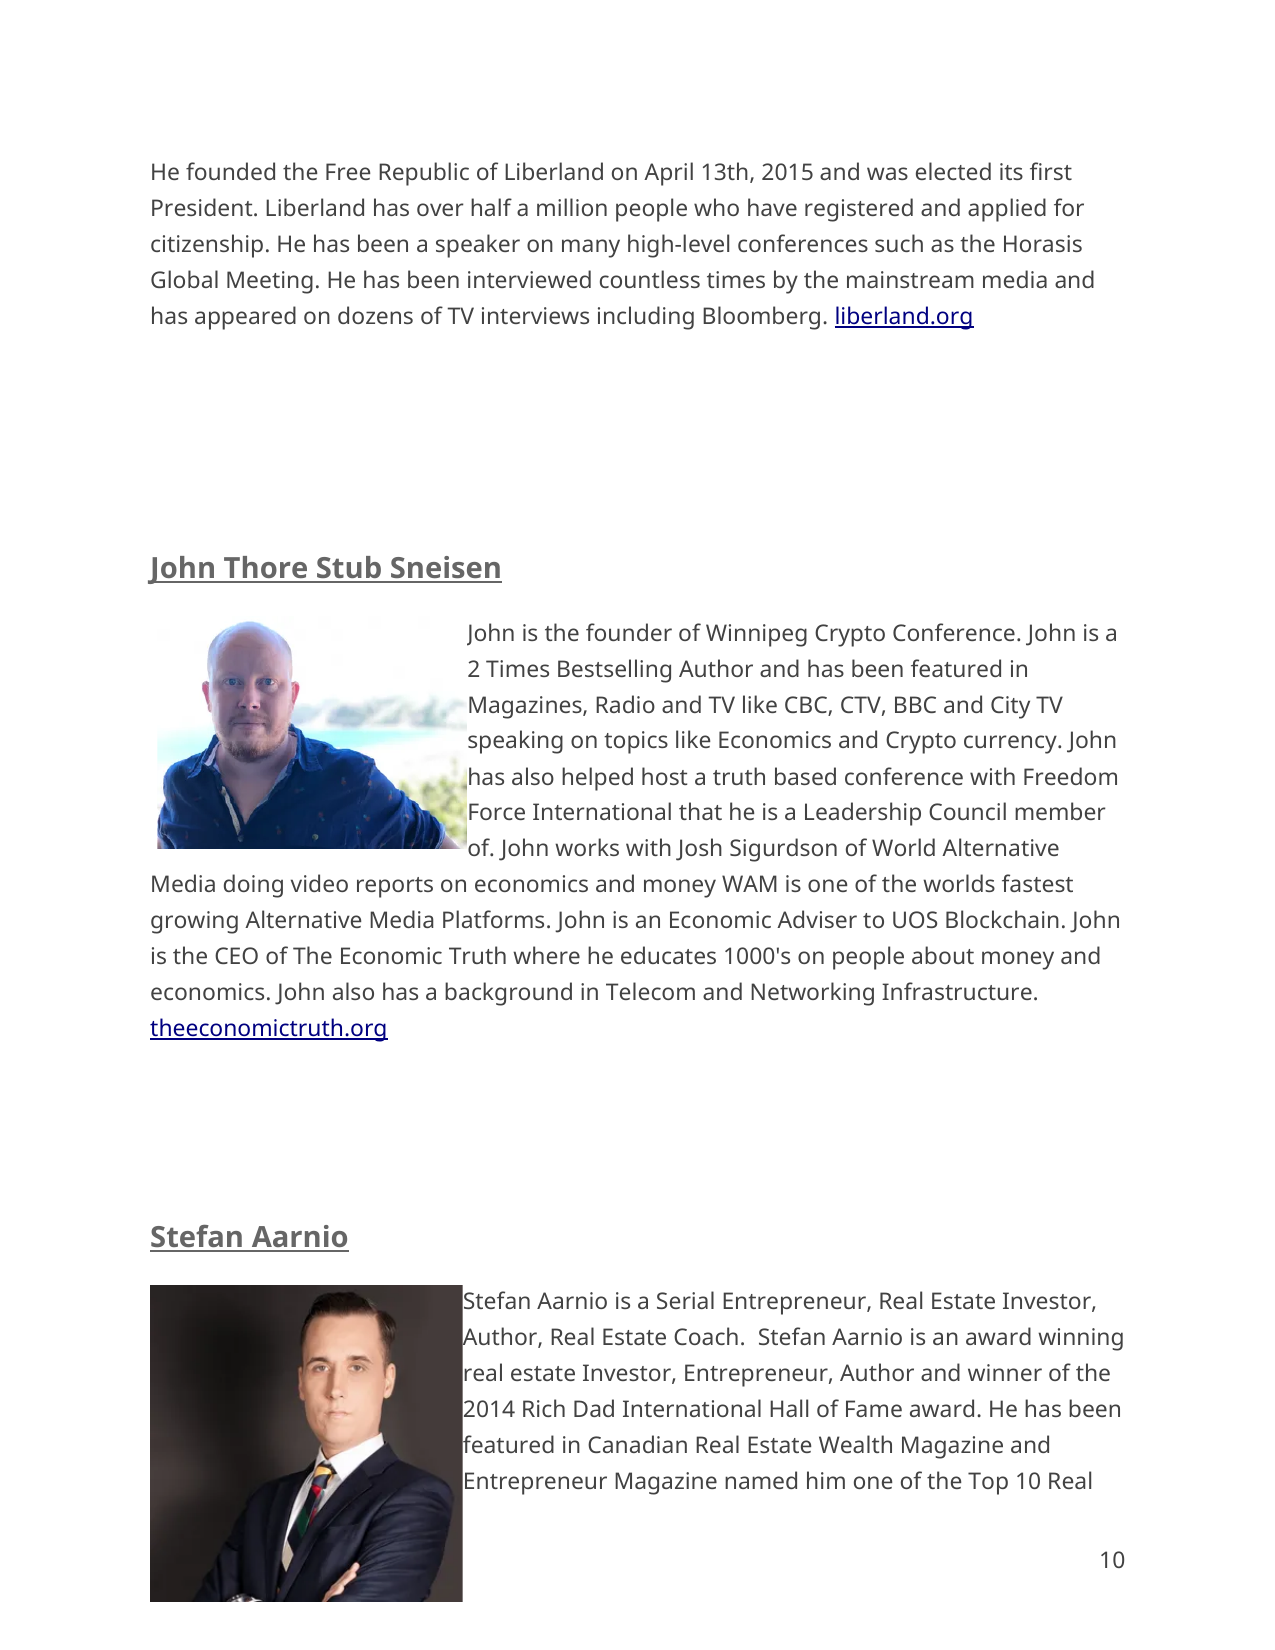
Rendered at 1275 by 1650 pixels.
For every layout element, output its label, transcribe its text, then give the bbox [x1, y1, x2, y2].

picture [157, 616, 467, 849]
text He founded the Free Republic of Liberland on April 13th, 2015 and was elected its first President. Liberland has over half a million people who have registered and applied for citizenship. He has been a speaker on many high-level conferences such as the Horasis Global Meeting. He has been interviewed countless times by the mainstream media and has appeared on dozens of TV interviews including Bloomberg. liberland.org [150, 156, 1125, 331]
subtitle Stefan Aarnio [150, 1216, 1125, 1256]
text John is the founder of Winnipeg Crypto Conference. John is a 2 Times Bestselling Author and has been featured in Magazines, Radio and TV like CBC, CTV, BBC and City TV speaking on topics like Economics and Crypto currency. John has also helped host a truth based conference with Freedom Force International that he is a Leadership Council member of. John works with Josh Sigurdson of World Alternative Media doing video reports on economics and money WAM is one of the worlds fastest growing Alternative Media Platforms. John is an Economic Adviser to UOS Blockchain. John is the CEO of The Economic Truth where he educates 1000's on people about money and economics. John also has a background in Telecom and Networking Infrastructure. theeconomictruth.org [150, 617, 1125, 1043]
subtitle John Thore Stub Sneisen [150, 547, 1125, 587]
picture [150, 1285, 463, 1602]
text Stefan Aarnio is a Serial Entrepreneur, Real Estate Investor, Author, Real Estate Coach. Stefan Aarnio is an award winning real estate Investor, Entrepreneur, Author and winner of the 2014 Rich Dad International Hall of Fame award. He has been featured in Canadian Real Estate Wealth Magazine and Entrepreneur Magazine named him one of the Top 10 Real [463, 1285, 1125, 1496]
